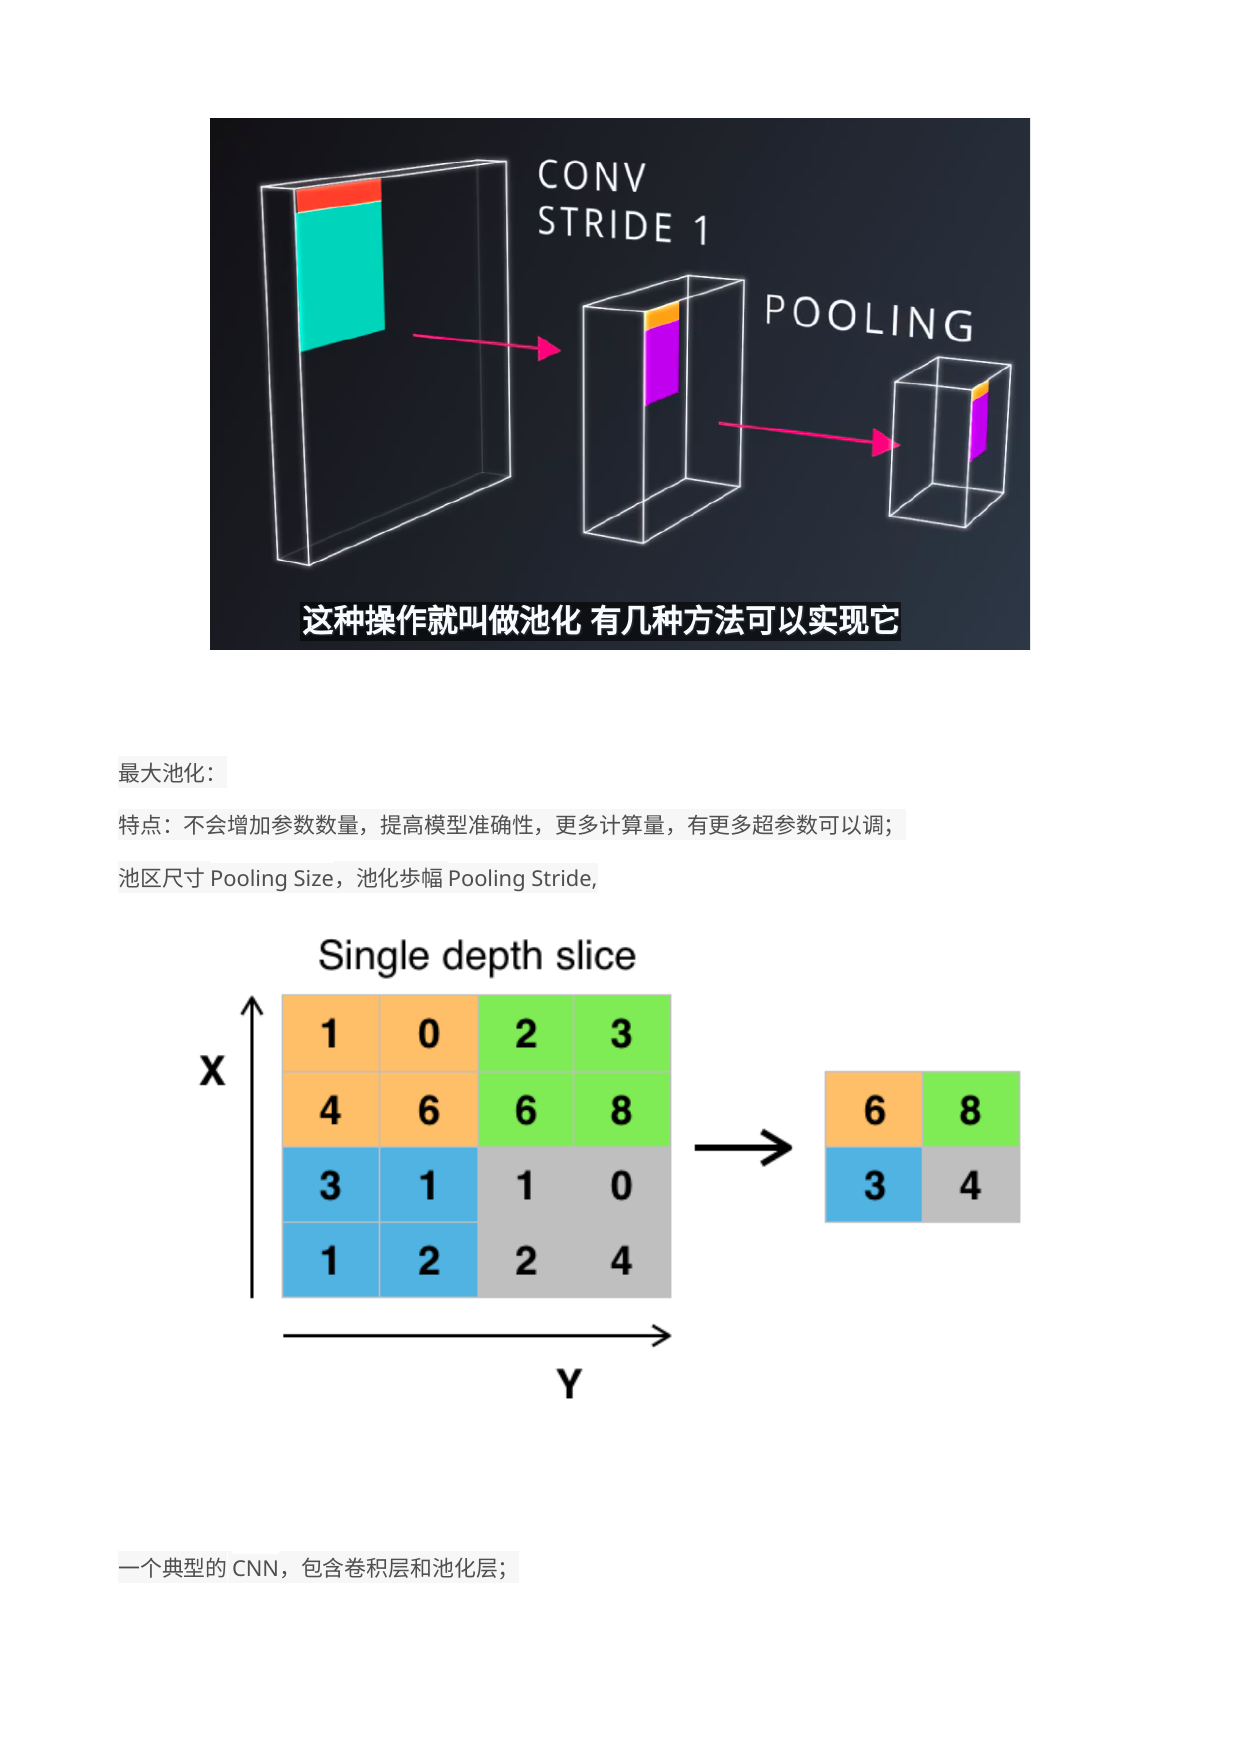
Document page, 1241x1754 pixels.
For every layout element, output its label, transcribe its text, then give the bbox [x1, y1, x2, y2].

text 池区尺寸Pooling Size，池化歩幅Pooling Stride, [118, 861, 1122, 893]
text 一个典型的CNN，包含卷积层和池化层； [118, 1551, 1122, 1583]
text 特点：不会增加参数数量，提高模型准确性，更多计算量，有更多超参数可以调； [118, 808, 1122, 840]
text 最大池化： [118, 756, 1122, 788]
